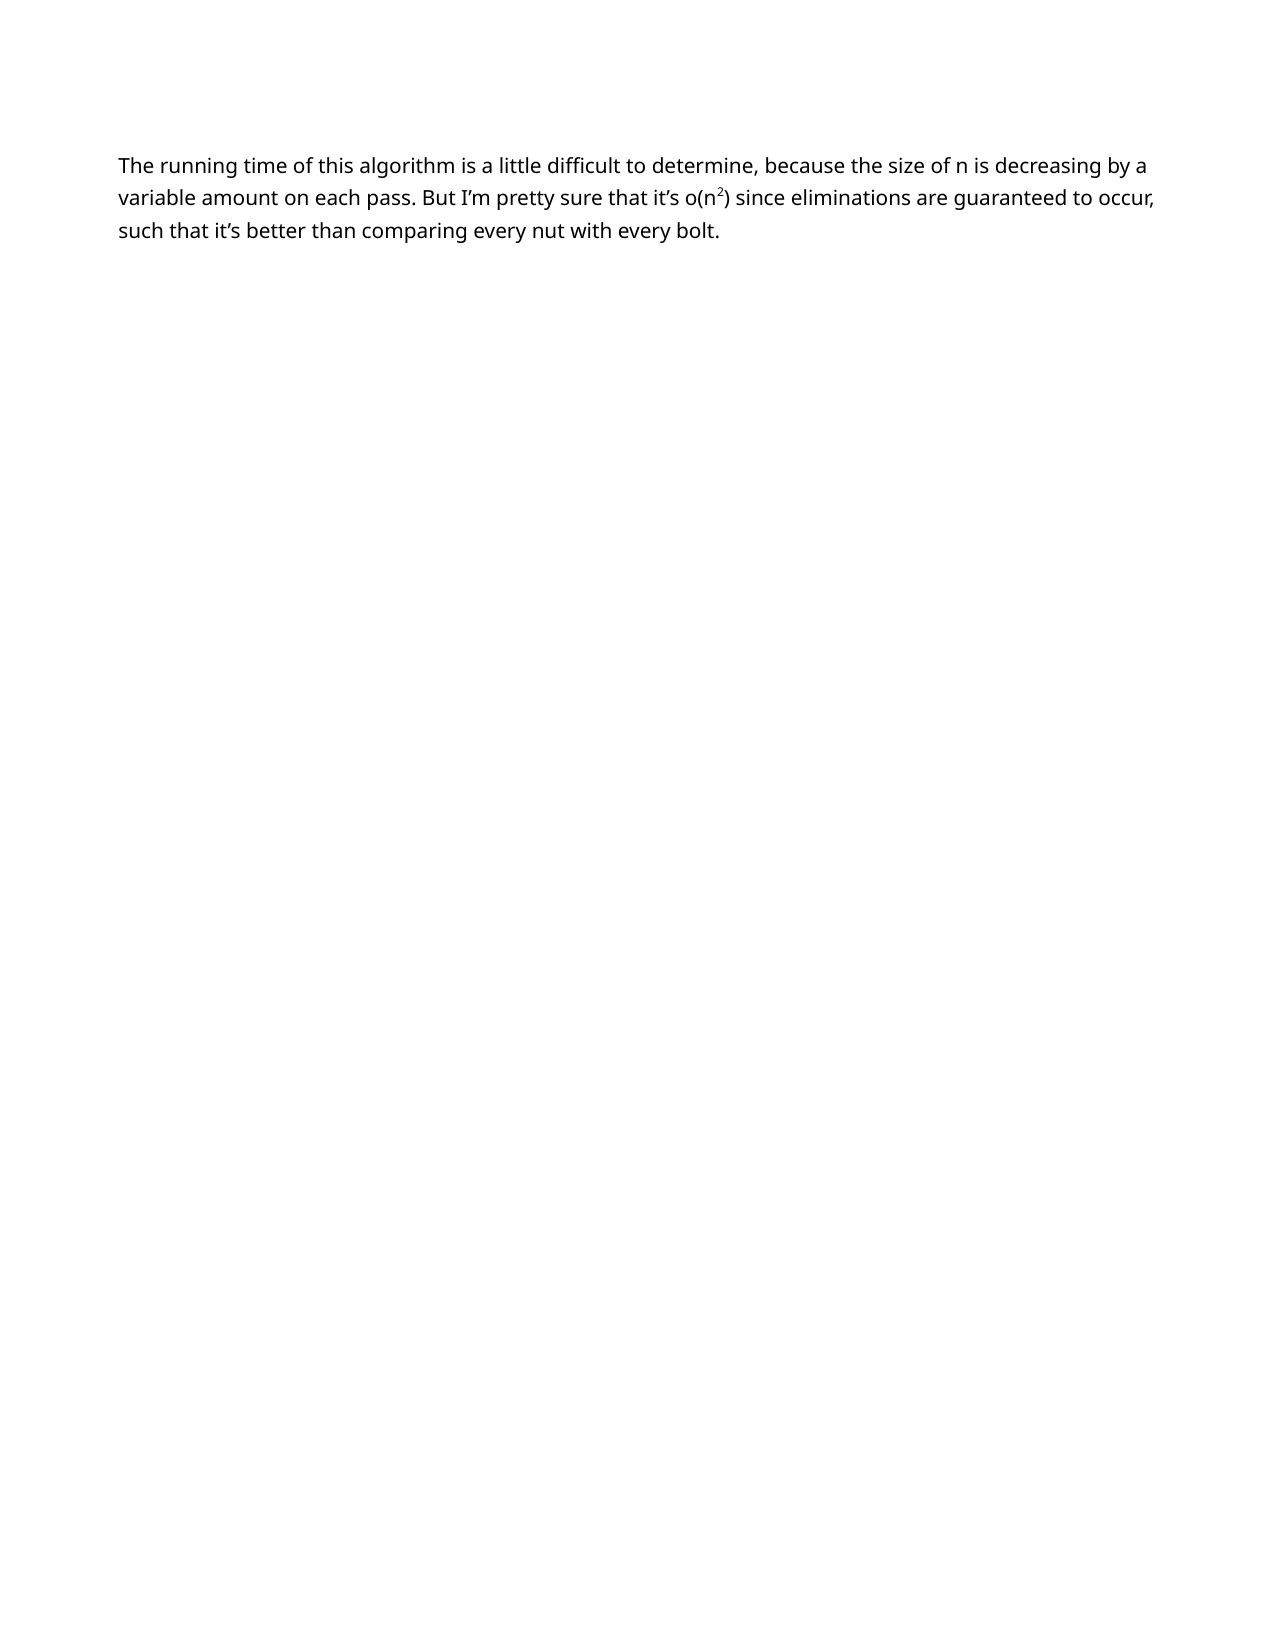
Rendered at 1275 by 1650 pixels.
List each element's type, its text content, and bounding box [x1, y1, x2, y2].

text The running time of this algorithm is a little difficult to determine, because the size of n is decreasing by a variable amount on each pass. But I’m pretty sure that it’s o(n2) since eliminations are guaranteed to occur, such that it’s better than comparing every nut with every bolt. [118, 118, 1157, 277]
